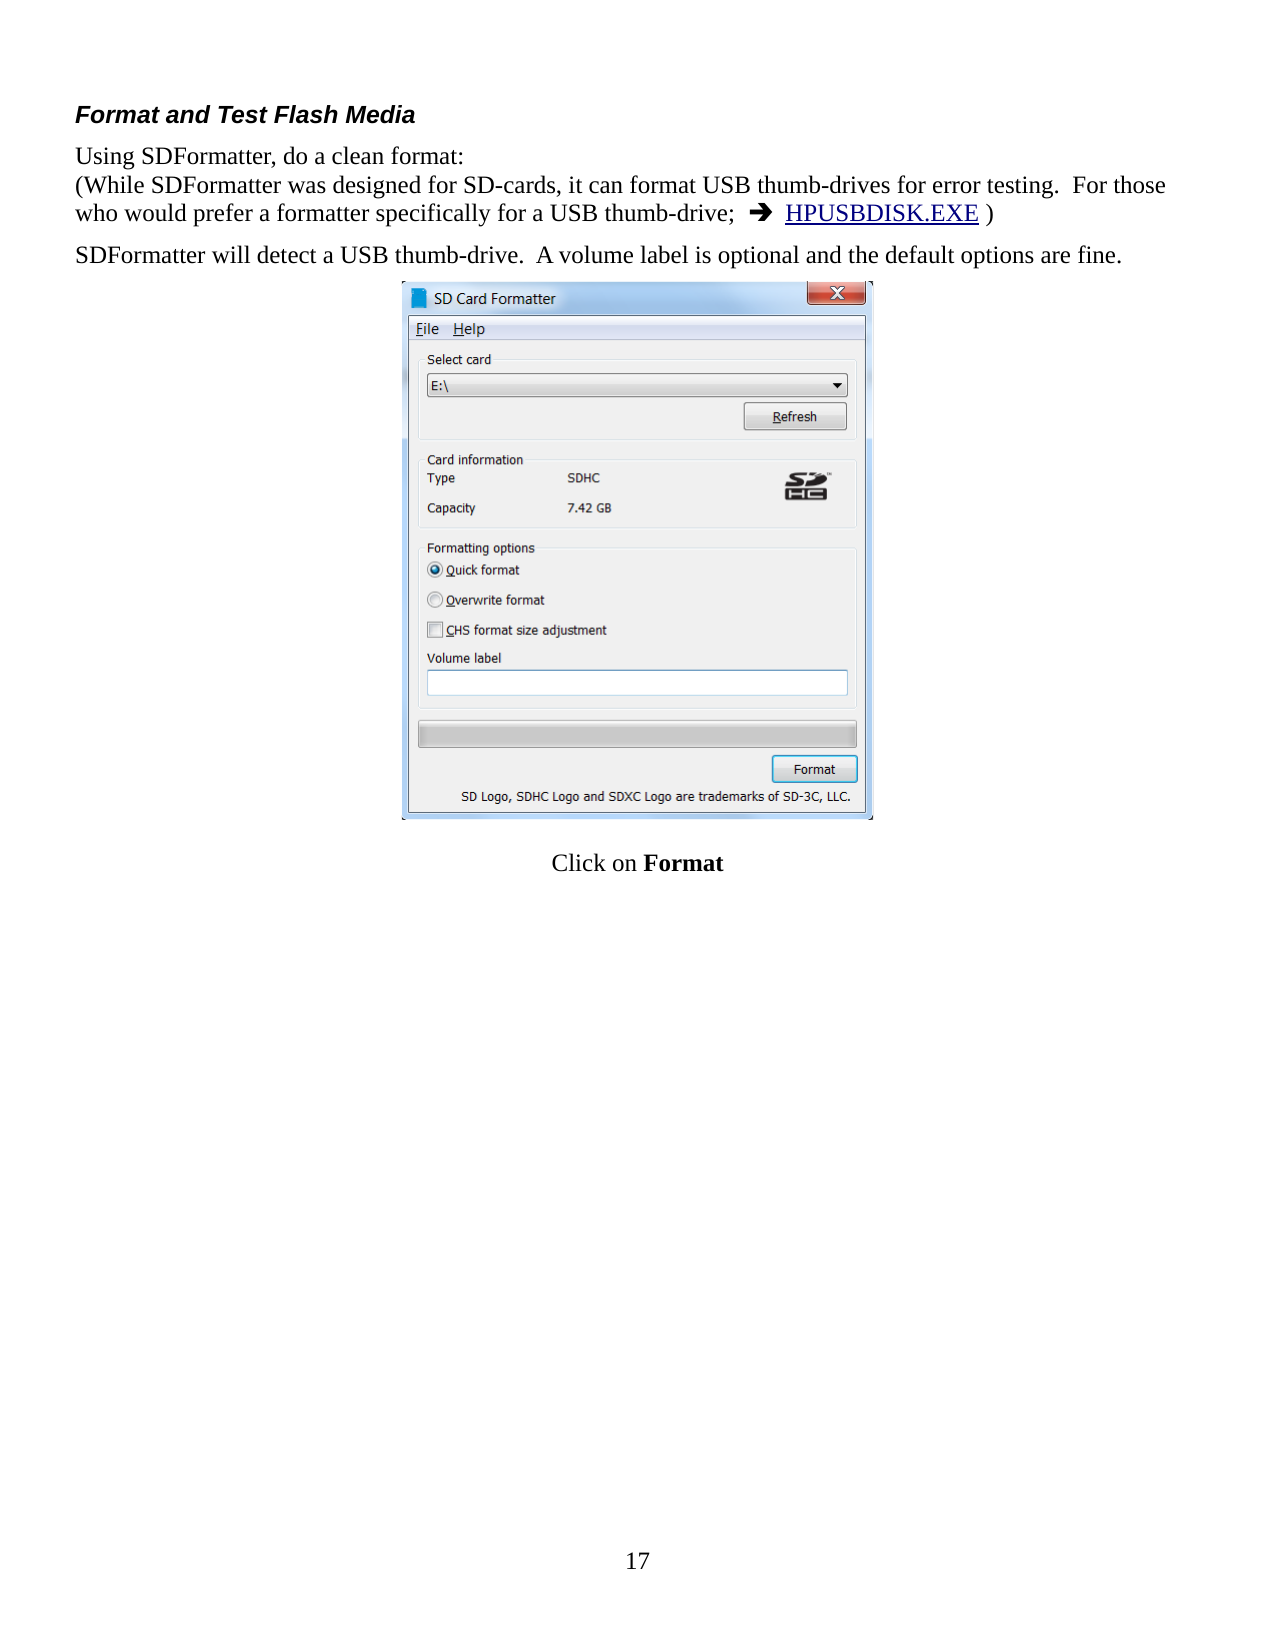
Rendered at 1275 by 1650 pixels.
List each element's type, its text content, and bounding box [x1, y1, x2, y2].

text Click on Format [75, 281, 1200, 877]
text SDFormatter will detect a USB thumb-drive. A volume label is optional and the default options are fine. [75, 240, 1200, 268]
subtitle Format and Test Flash Media [75, 100, 1200, 128]
picture [401, 281, 874, 820]
text Using SDFormatter, do a clean format: (While SDFormatter was designed for SD-cards, it can format USB thumb-drives for error testing. For those who would prefer a formatter specifically for a USB thumb-drive;  HPUSBDISK.EXE ) [75, 141, 1200, 227]
